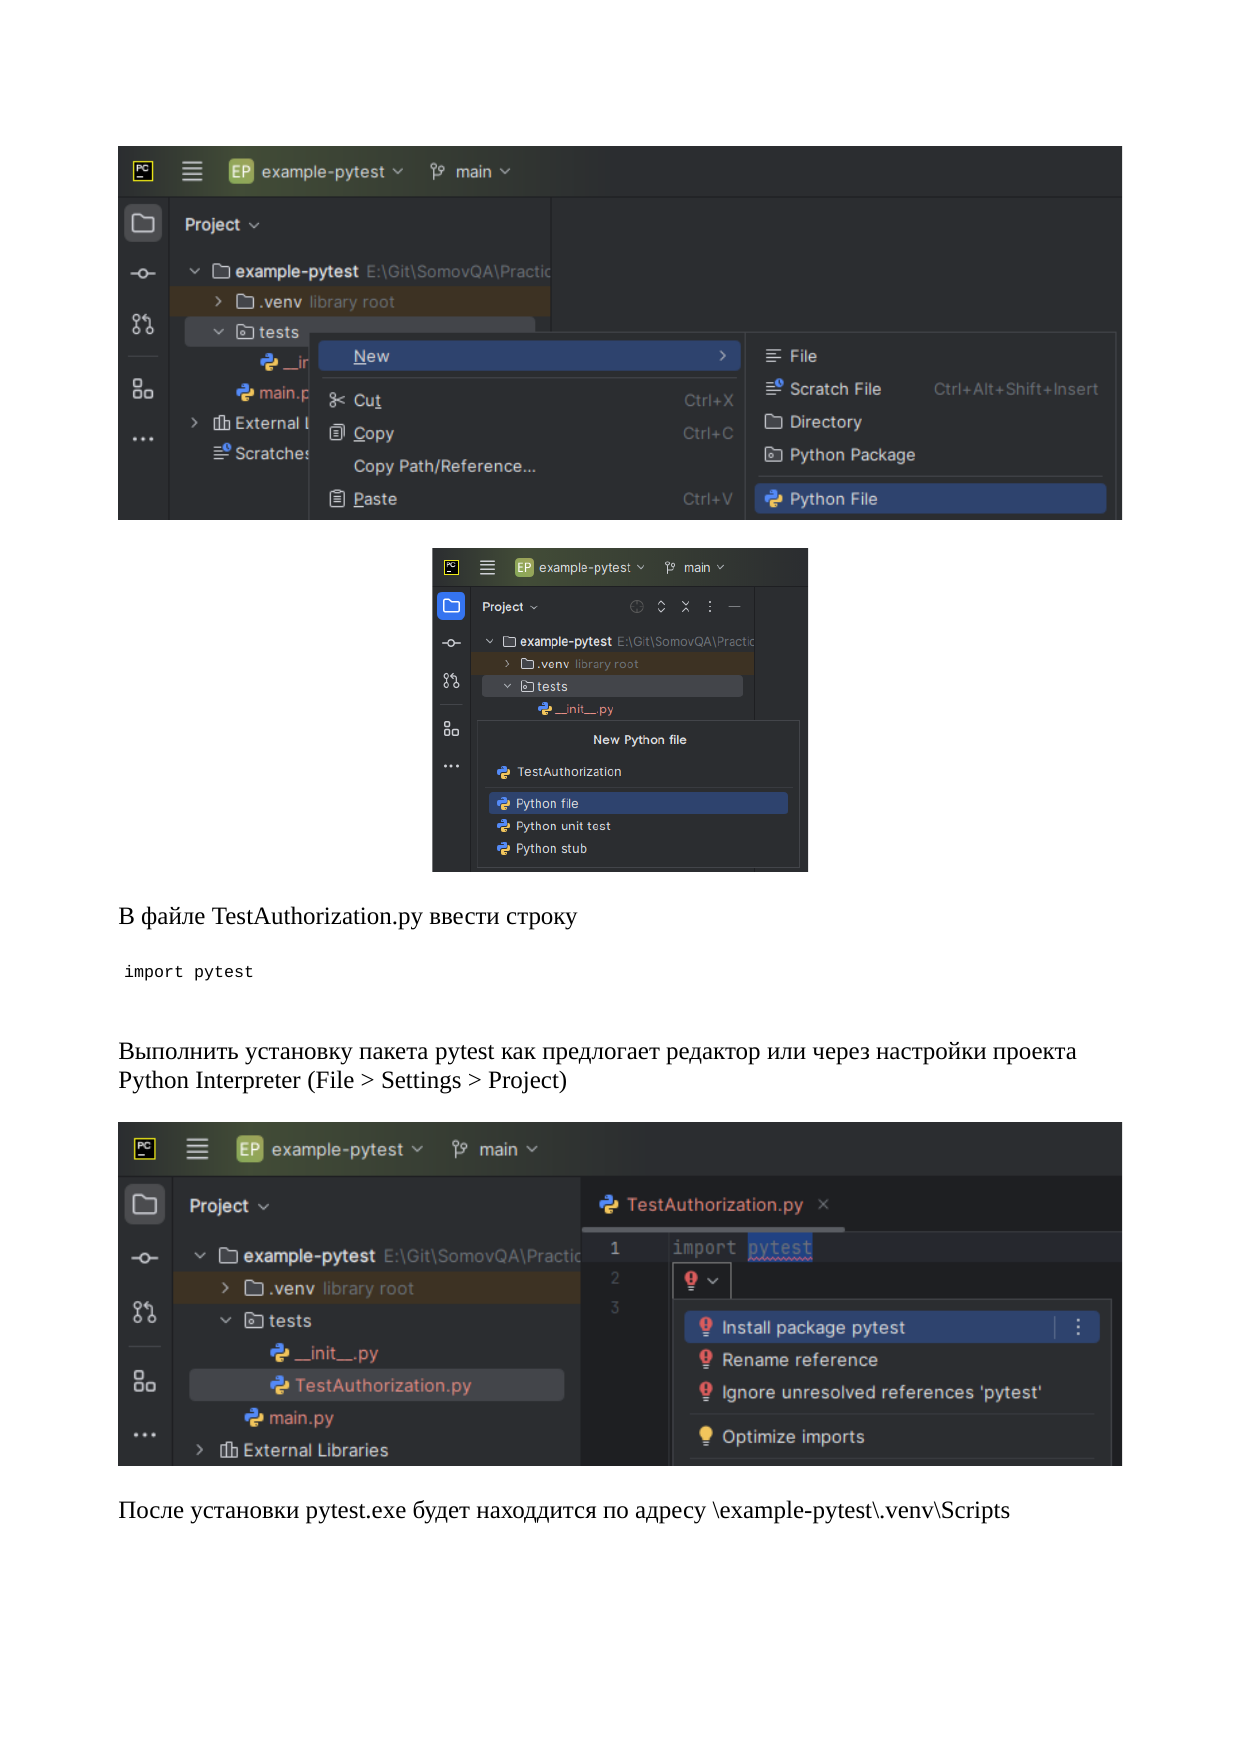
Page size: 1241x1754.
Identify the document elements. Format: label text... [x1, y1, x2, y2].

text После установки pytest.exe будет находдится по адресу \example-pytest\.venv\Scripts [118, 1495, 1122, 1523]
table_header import pytest [118, 958, 1122, 1007]
picture [118, 1122, 1123, 1466]
picture [118, 146, 1123, 520]
text Выполнить установку пакета pytest как предлогает редактор или через настройки проекта Python Interpreter (File > Settings > Project) [118, 1036, 1122, 1094]
picture [432, 548, 809, 872]
text В файле TestAuthorization.py ввести строку [118, 901, 1122, 929]
